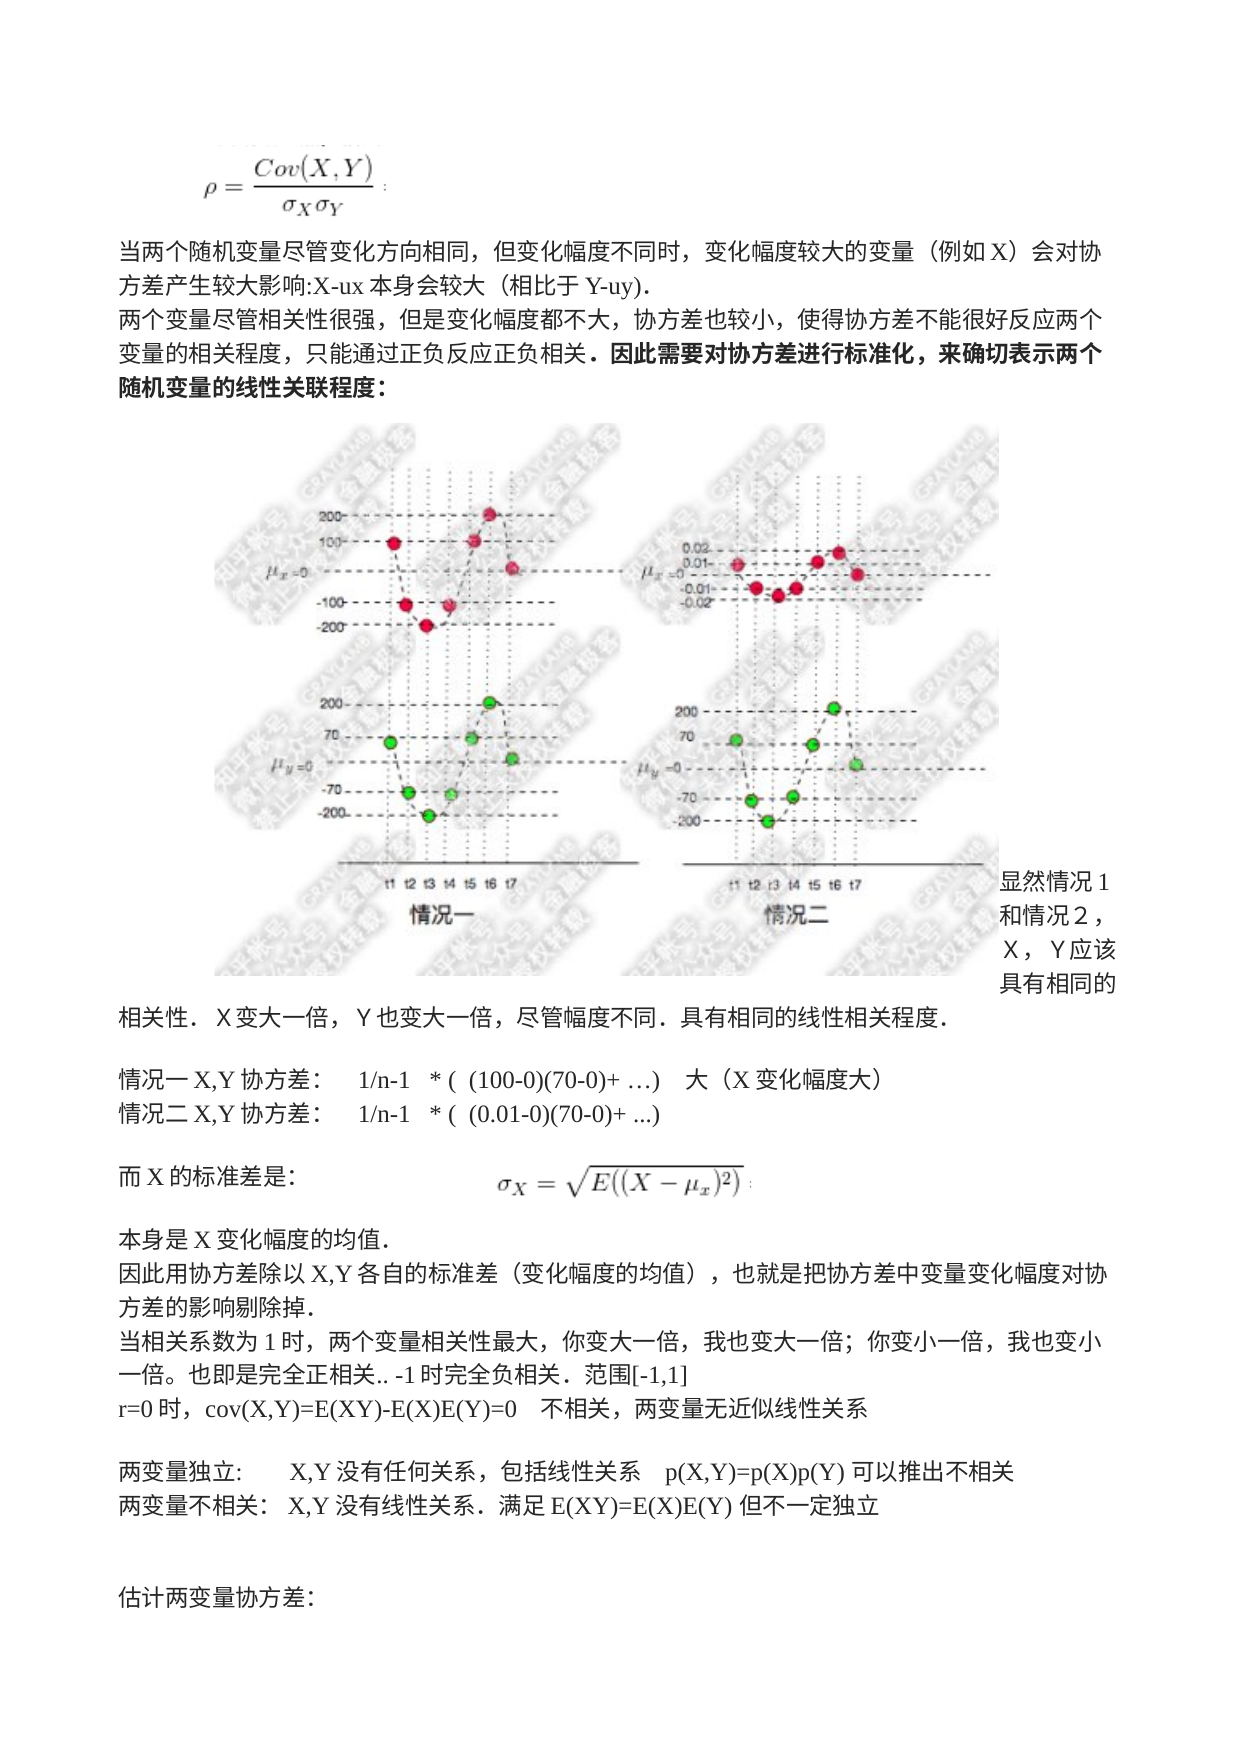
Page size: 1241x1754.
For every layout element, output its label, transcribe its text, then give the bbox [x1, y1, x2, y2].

text 因此用协方差除以X,Y各自的标准差（变化幅度的均值），也就是把协方差中变量变化幅度对协方差的影响剔除掉． [118, 1255, 1122, 1323]
text 显然情况1和情况２，Ｘ，Ｙ应该具有相同的相关性．Ｘ变大一倍，Ｙ也变大一倍，尽管幅度不同．具有相同的线性相关程度． [118, 863, 1122, 1033]
text 两个变量尽管相关性很强，但是变化幅度都不大，协方差也较小，使得协方差不能很好反应两个变量的相关程度，只能通过正负反应正负相关．因此需要对协方差进行标准化，来确切表示两个随机变量的线性关联程度： [118, 301, 1122, 403]
text 当相关系数为1时，两个变量相关性最大，你变大一倍，我也变大一倍；你变小一倍，我也变小一倍。也即是完全正相关.. -1时完全负相关．范围[-1,1] [118, 1323, 1122, 1391]
text 而X的标准差是： [118, 1158, 488, 1192]
text 两变量独立: X,Y没有任何关系，包括线性关系 p(X,Y)=p(X)p(Y) 可以推出不相关 [118, 1453, 1122, 1487]
text 本身是X变化幅度的均值． [118, 1221, 1122, 1255]
text 情况二X,Y协方差： 1/n-1 * ( (0.01-0)(70-0)+ ...) [118, 1095, 1122, 1129]
picture [185, 145, 386, 224]
text 估计两变量协方差： [118, 1579, 1122, 1613]
text 当两个随机变量尽管变化方向相同，但变化幅度不同时，变化幅度较大的变量（例如X）会对协方差产生较大影响:X-ux本身会较大（相比于Y-uy)． [118, 233, 1122, 301]
text 两变量不相关： X,Y没有线性关系．满足E(XY)=E(X)E(Y) 但不一定独立 [118, 1487, 1122, 1521]
text 情况一X,Y协方差： 1/n-1 * ( (100-0)(70-0)+ …) 大（X变化幅度大） [118, 1061, 1122, 1095]
text [752, 1158, 1122, 1192]
picture [488, 1158, 752, 1205]
picture [214, 423, 999, 976]
text r=0时，cov(X,Y)=E(XY)-E(X)E(Y)=0 不相关，两变量无近似线性关系 [118, 1391, 1122, 1424]
